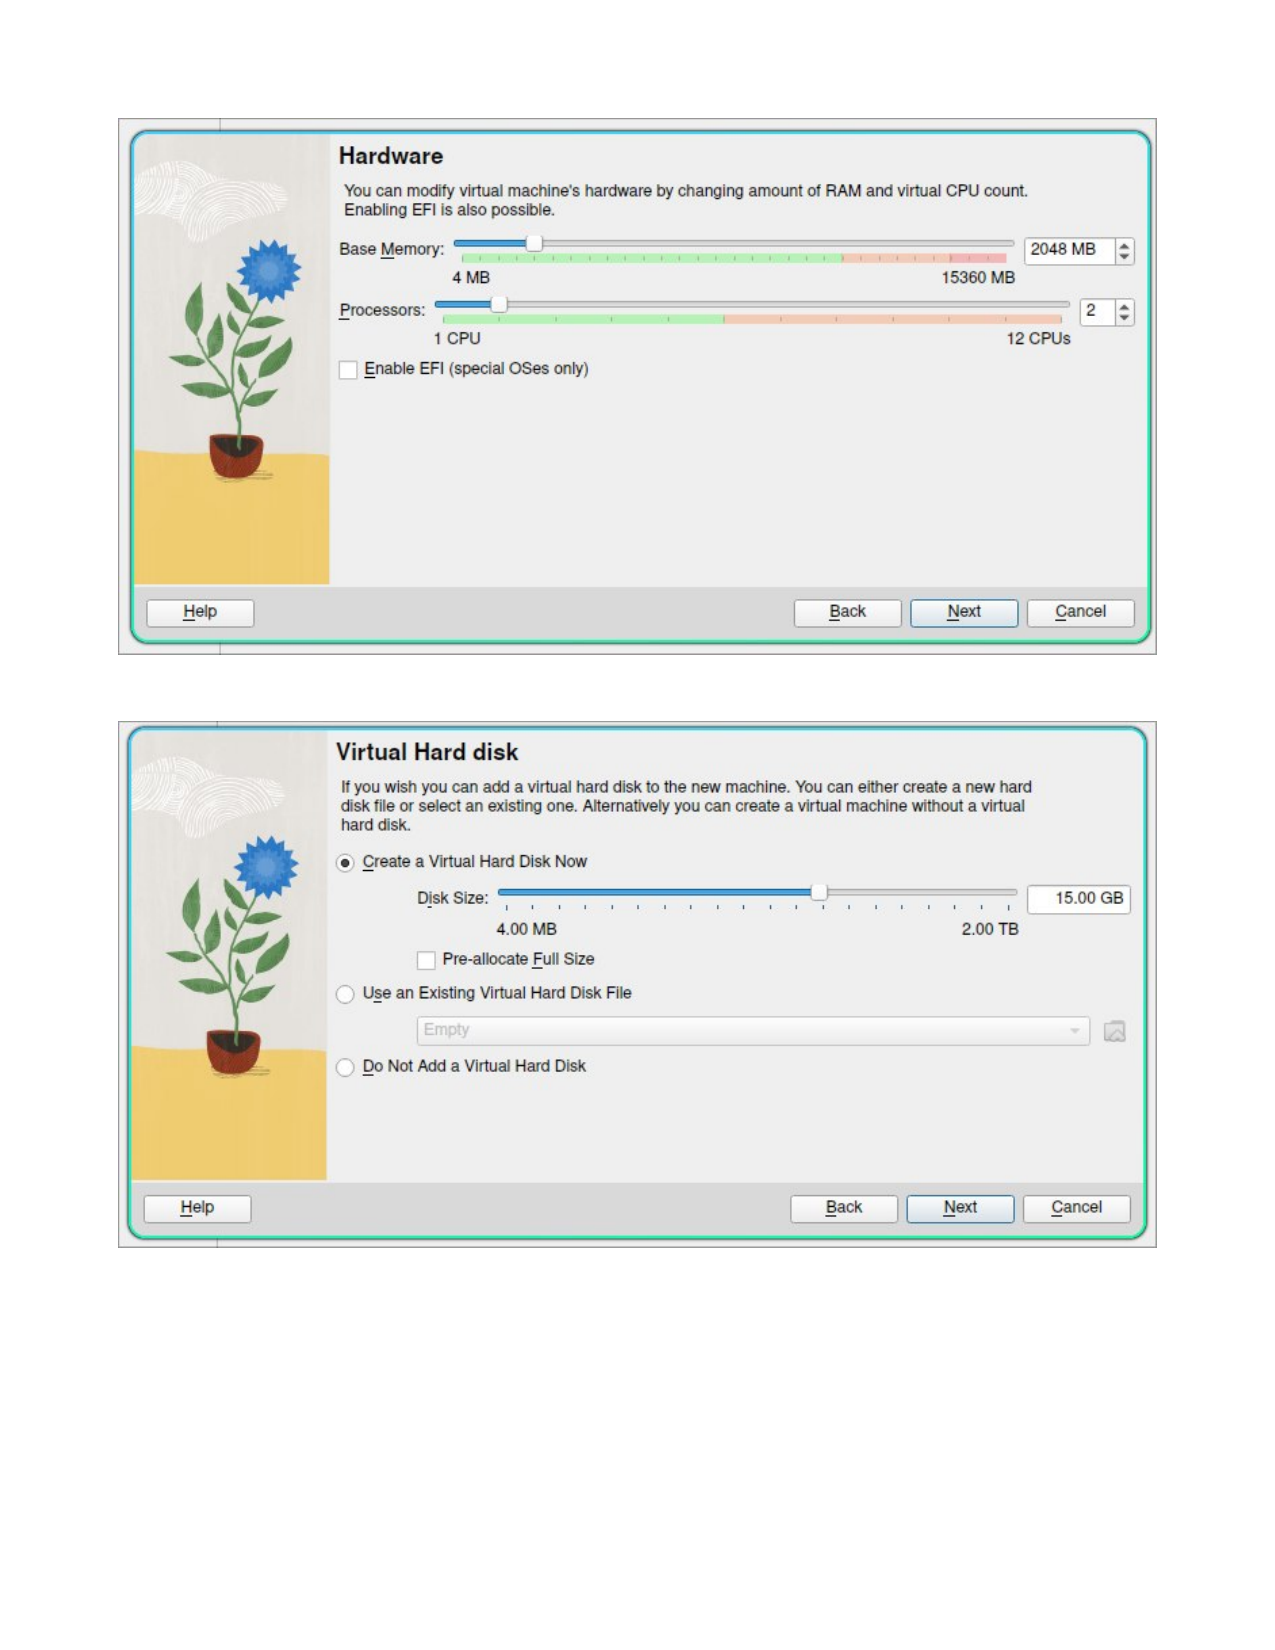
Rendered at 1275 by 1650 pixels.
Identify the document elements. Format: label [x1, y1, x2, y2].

picture [118, 118, 1157, 655]
picture [118, 721, 1157, 1248]
